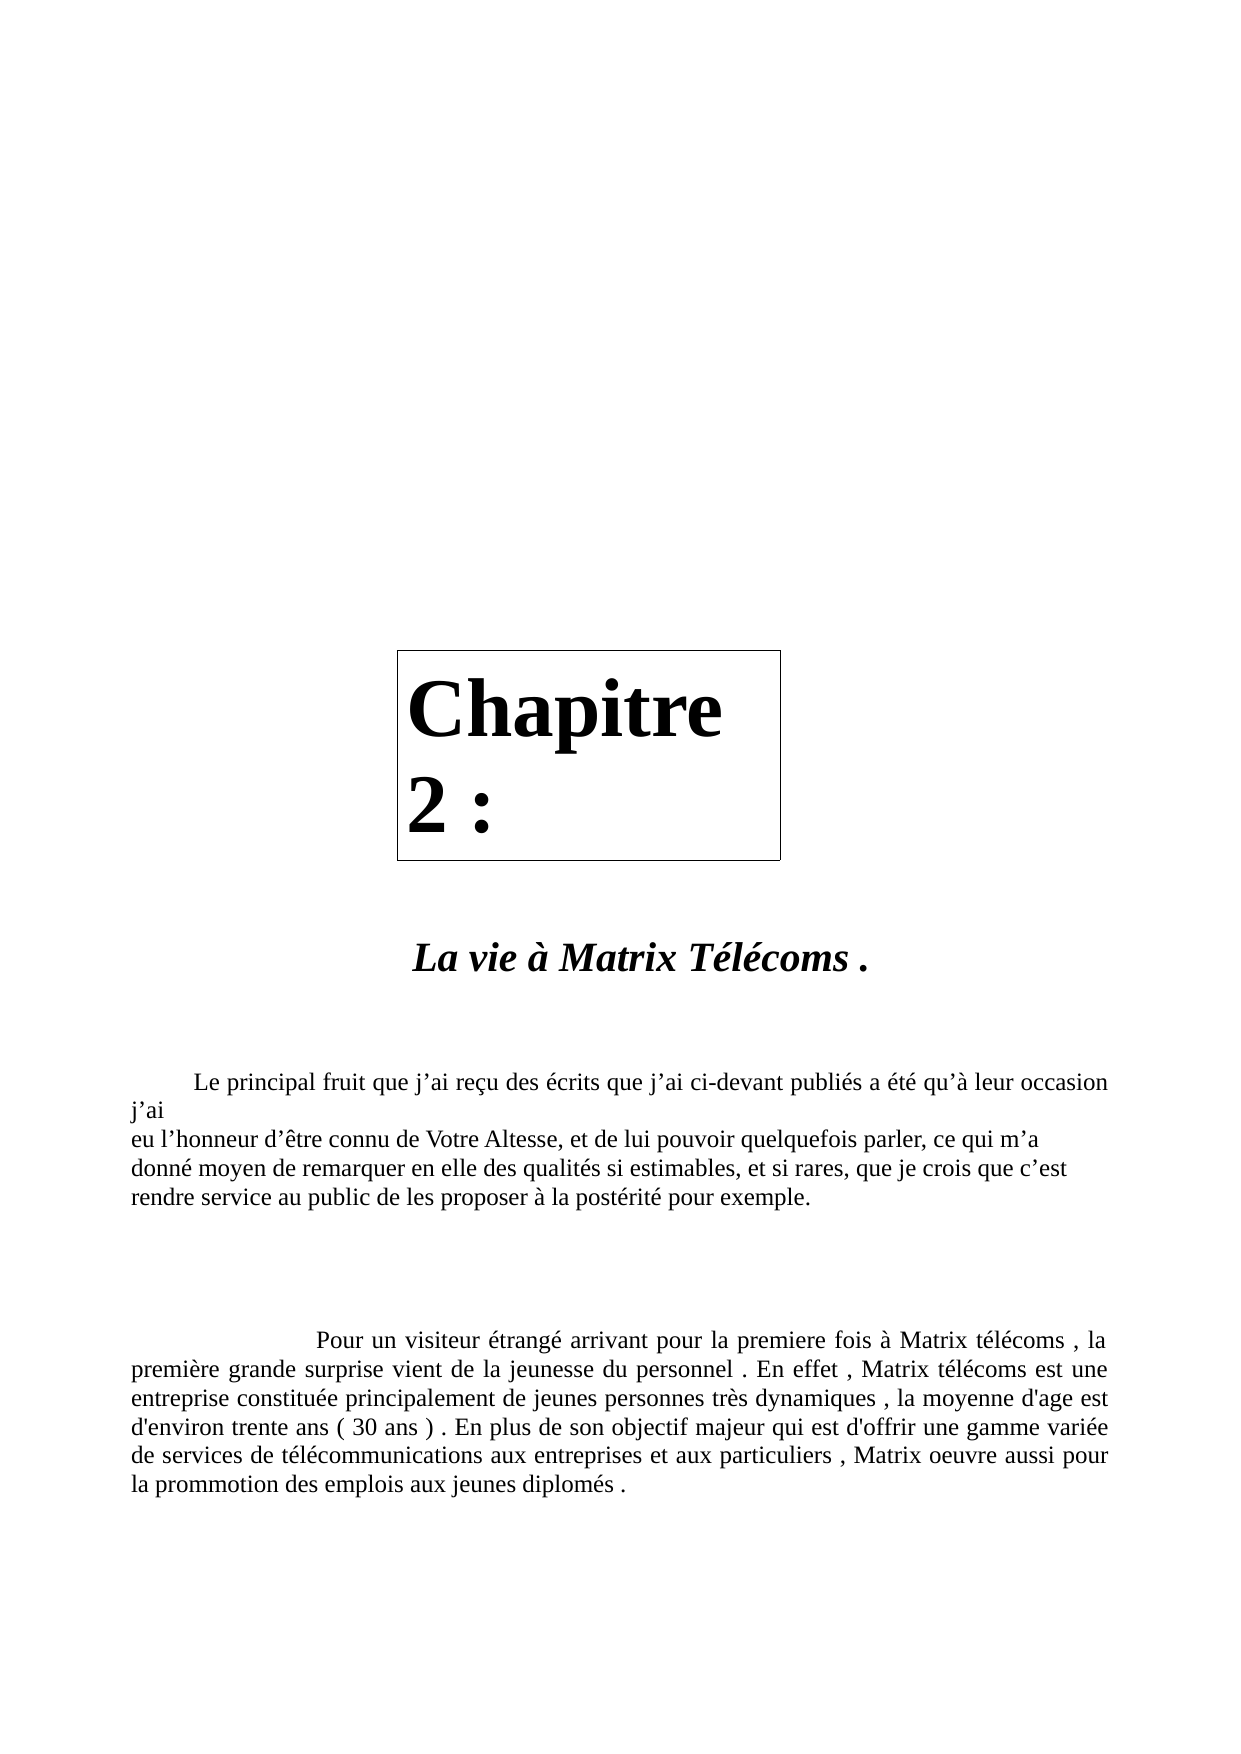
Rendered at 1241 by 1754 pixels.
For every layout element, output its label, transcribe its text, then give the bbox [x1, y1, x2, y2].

list eu l’honneur d’être connu de Votre Altesse, et de lui pouvoir quelquefois parler, ce qui m’a [131, 1124, 1109, 1153]
list rendre service au public de les proposer à la postérité pour exemple. [131, 1182, 1109, 1211]
list donné moyen de remarquer en elle des qualités si estimables, et si rares, que je crois que c’est [131, 1153, 1109, 1182]
list La vie à Matrix Télécoms . [131, 933, 1109, 981]
list Chapitre 2 : [406, 659, 771, 851]
list Le principal fruit que j’ai reçu des écrits que j’ai ci-devant publiés a été qu’à leur occasion j’ai [131, 1067, 1109, 1124]
list Pour un visiteur étrangé arrivant pour la premiere fois à Matrix télécoms , la première grande surprise vient de la jeunesse du personnel . En effet , Matrix télécoms est une entreprise constituée principalement de jeunes personnes très dynamiques , la moyenne d'age est d'environ trente ans ( 30 ans ) . En plus de son objectif majeur qui est d'offrir une gamme variée de services de télécommunications aux entreprises et aux particuliers , Matrix oeuvre aussi pour la prommotion des emplois aux jeunes diplomés . [131, 1326, 1109, 1498]
